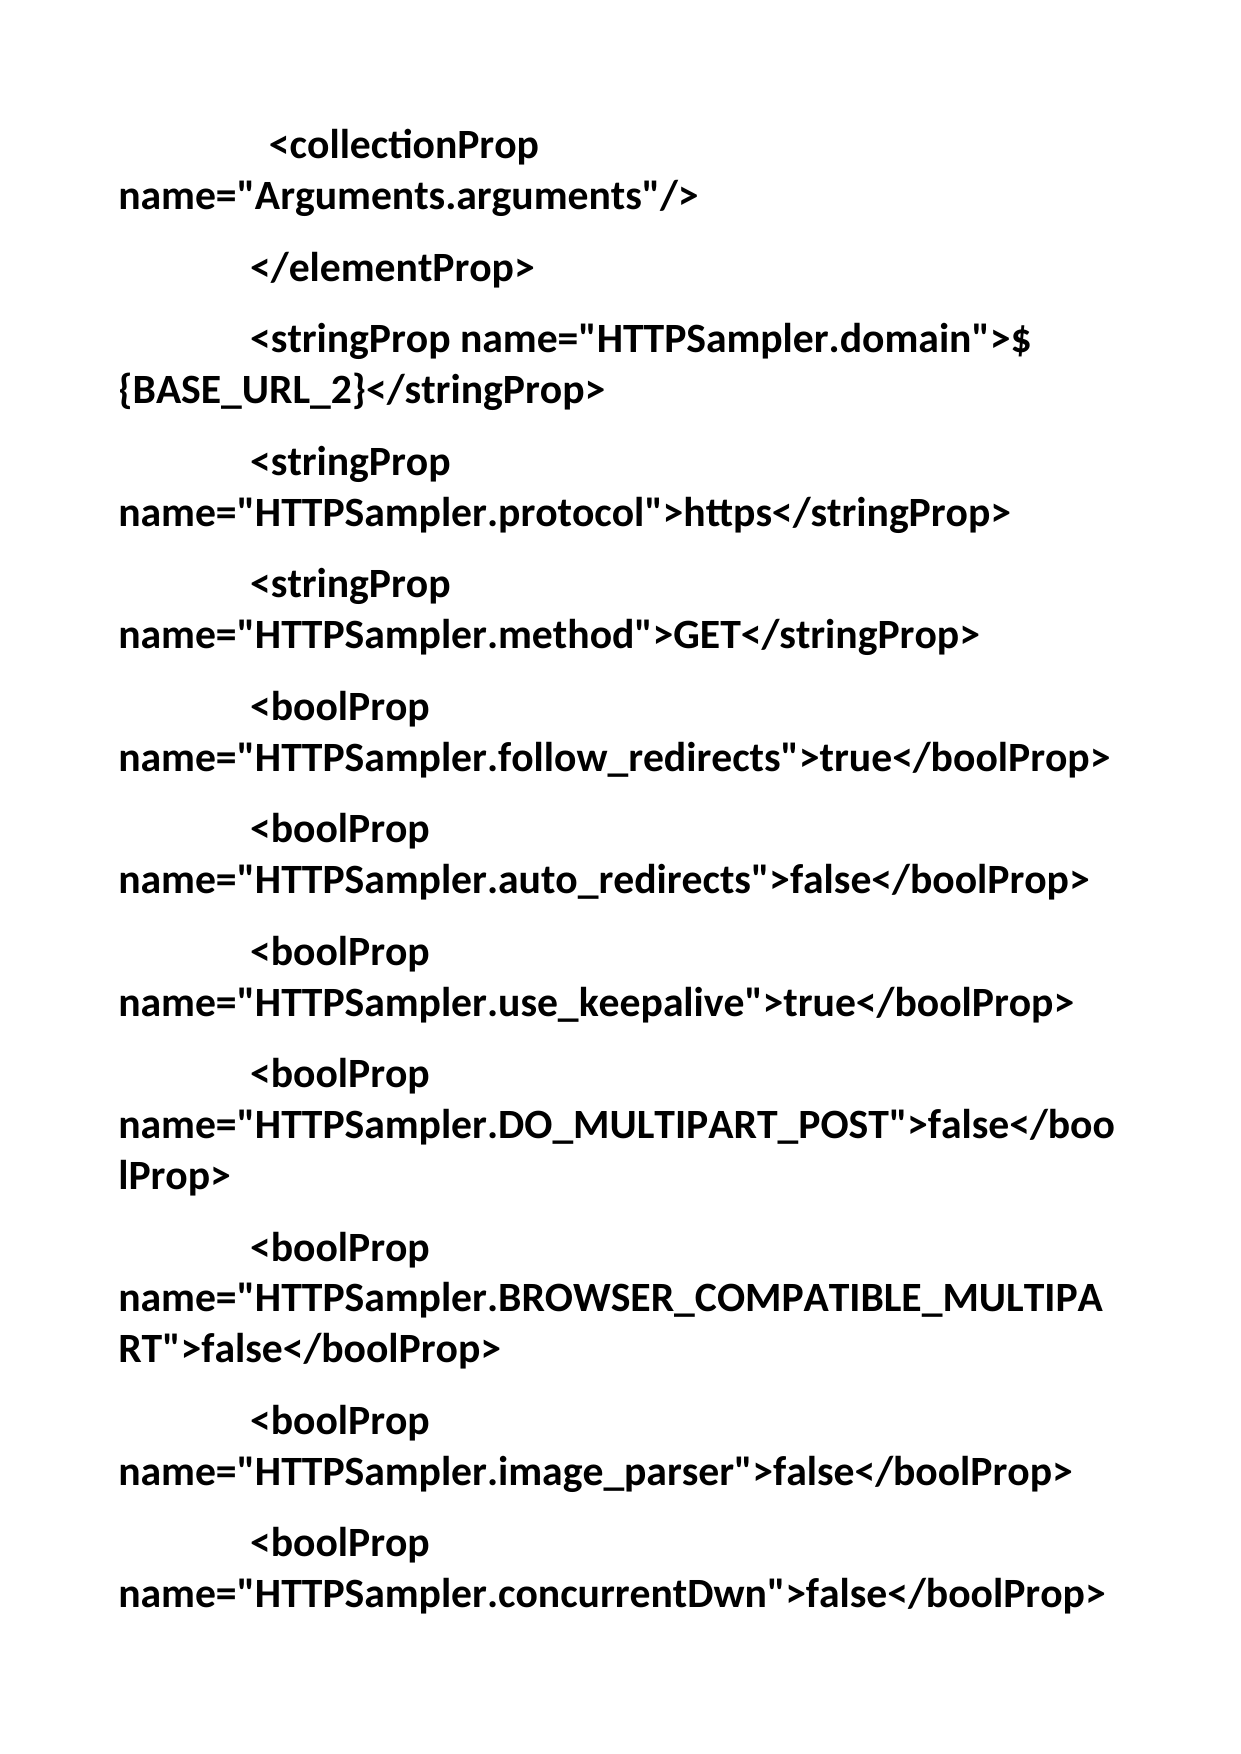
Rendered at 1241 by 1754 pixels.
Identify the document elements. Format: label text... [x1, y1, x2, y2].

text <stringProp name="HTTPSampler.protocol">https</stringProp> [118, 435, 1122, 536]
text <boolProp name="HTTPSampler.concurrentDwn">false</boolProp> [118, 1516, 1122, 1618]
text </elementProp> [118, 241, 1122, 291]
text <boolProp name="HTTPSampler.image_parser">false</boolProp> [118, 1394, 1122, 1496]
text <stringProp name="HTTPSampler.domain">${BASE_URL_2}</stringProp> [118, 312, 1122, 414]
text <boolProp name="HTTPSampler.BROWSER_COMPATIBLE_MULTIPART">false</boolProp> [118, 1221, 1122, 1373]
text <boolProp name="HTTPSampler.use_keepalive">true</boolProp> [118, 925, 1122, 1026]
text <collectionProp name="Arguments.arguments"/> [118, 118, 1122, 220]
text <stringProp name="HTTPSampler.method">GET</stringProp> [118, 557, 1122, 659]
text <boolProp name="HTTPSampler.auto_redirects">false</boolProp> [118, 802, 1122, 904]
text <boolProp name="HTTPSampler.follow_redirects">true</boolProp> [118, 680, 1122, 781]
text <boolProp name="HTTPSampler.DO_MULTIPART_POST">false</boolProp> [118, 1047, 1122, 1200]
